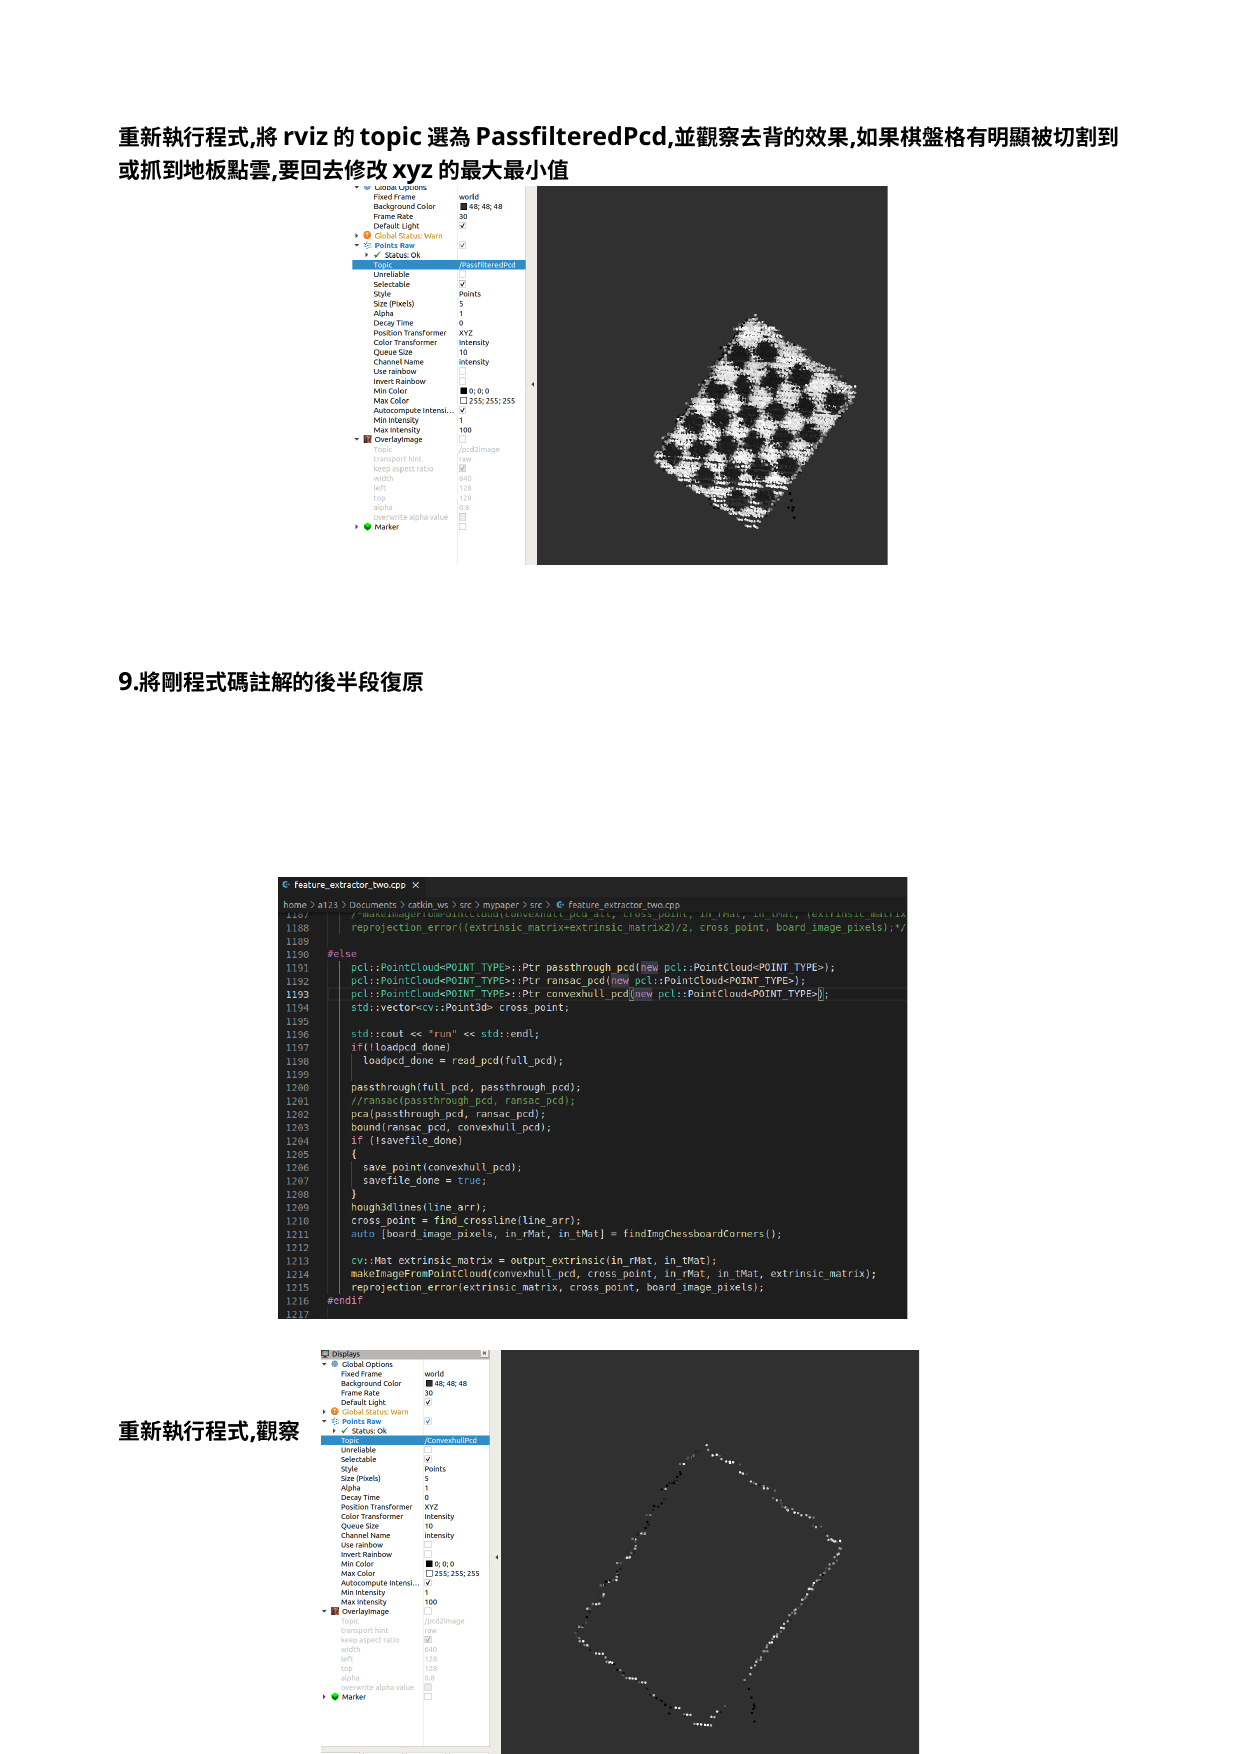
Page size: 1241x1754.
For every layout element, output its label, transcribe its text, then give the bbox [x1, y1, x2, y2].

picture [278, 877, 908, 1319]
text 重新執行程式,觀察rivz上的topic “ConvexhullPcd”和”RansacPcd”有沒有正常 [920, 1412, 1122, 1447]
picture [321, 1350, 920, 1754]
text 重新執行程式,將rviz的topic選為PassfilteredPcd,並觀察去背的效果,如果棋盤格有明顯被切割到或抓到地板點雲,要回去修改xyz的最大最小值 [118, 118, 1122, 186]
text 9.將剛程式碼註解的後半段復原 [118, 663, 1122, 697]
picture [352, 186, 888, 565]
text 重新執行程式,觀察rivz上的topic “ConvexhullPcd”和”RansacPcd”有沒有正常 [118, 1412, 321, 1447]
